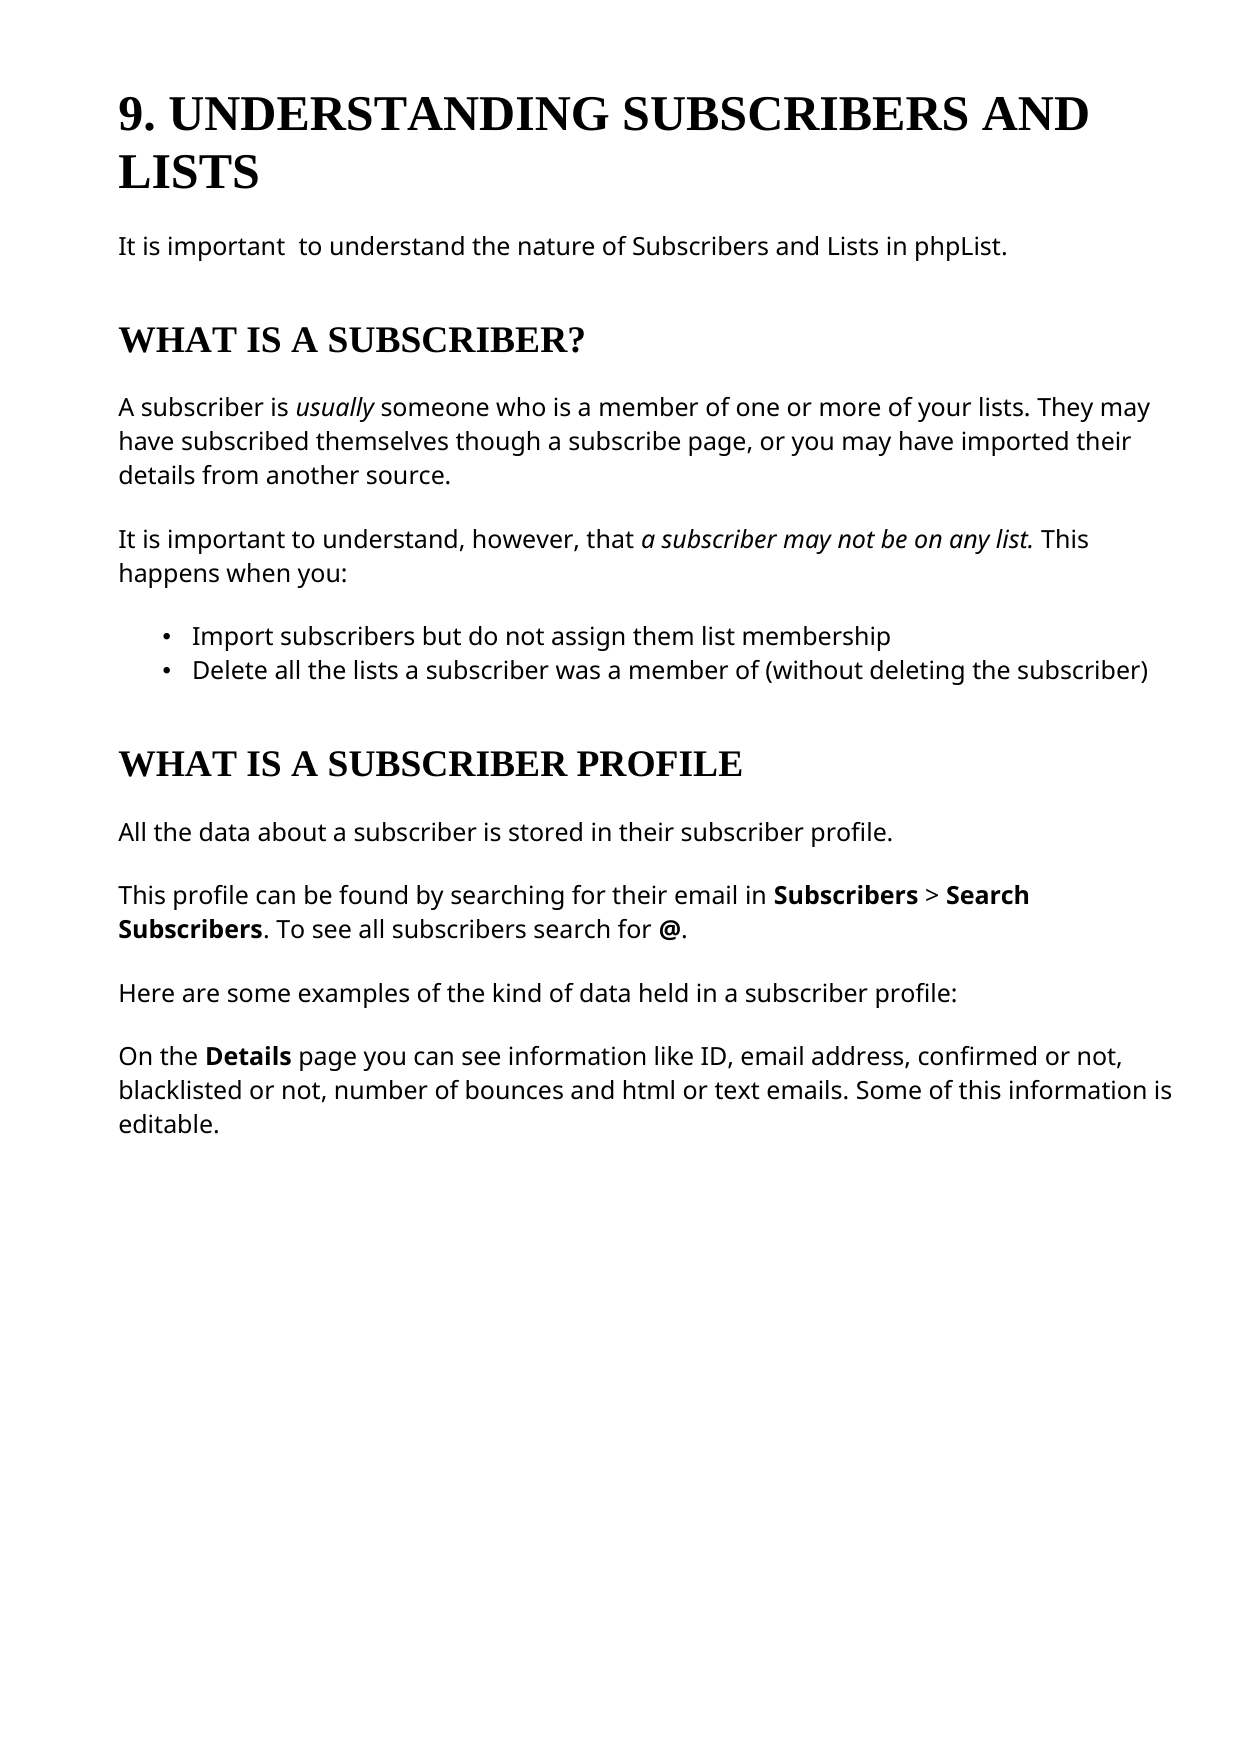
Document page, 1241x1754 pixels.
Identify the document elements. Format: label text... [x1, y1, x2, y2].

text It is important to understand the nature of Subscribers and Lists in phpList. [118, 228, 1181, 263]
text All the data about a subscriber is stored in their subscriber profile. [118, 814, 1181, 848]
subtitle What is a subscriber profile [118, 742, 1181, 785]
text This profile can be found by searching for their email in Subscribers > Search Subscribers. To see all subscribers search for @. [118, 878, 1181, 946]
text On the Details page you can see information like ID, email address, confirmed or not, blacklisted or not, number of bounces and html or text emails. Some of this information is editable. [118, 1039, 1181, 1141]
text A subscriber is usually someone who is a member of one or more of your lists. They may have subscribed themselves though a subscribe page, or you may have imported their details from another source. [118, 390, 1181, 492]
text Here are some examples of the kind of data held in a subscriber profile: [118, 975, 1181, 1009]
subtitle 9. Understanding Subscribers and Lists [118, 84, 1181, 199]
subtitle What is a subscriber? [118, 317, 1181, 360]
list Delete all the lists a subscriber was a member of (without deleting the subscriber) [162, 653, 1181, 687]
list Import subscribers but do not assign them list membership [162, 619, 1181, 653]
text It is important to understand, however, that a subscriber may not be on any list. This happens when you: [118, 521, 1181, 589]
